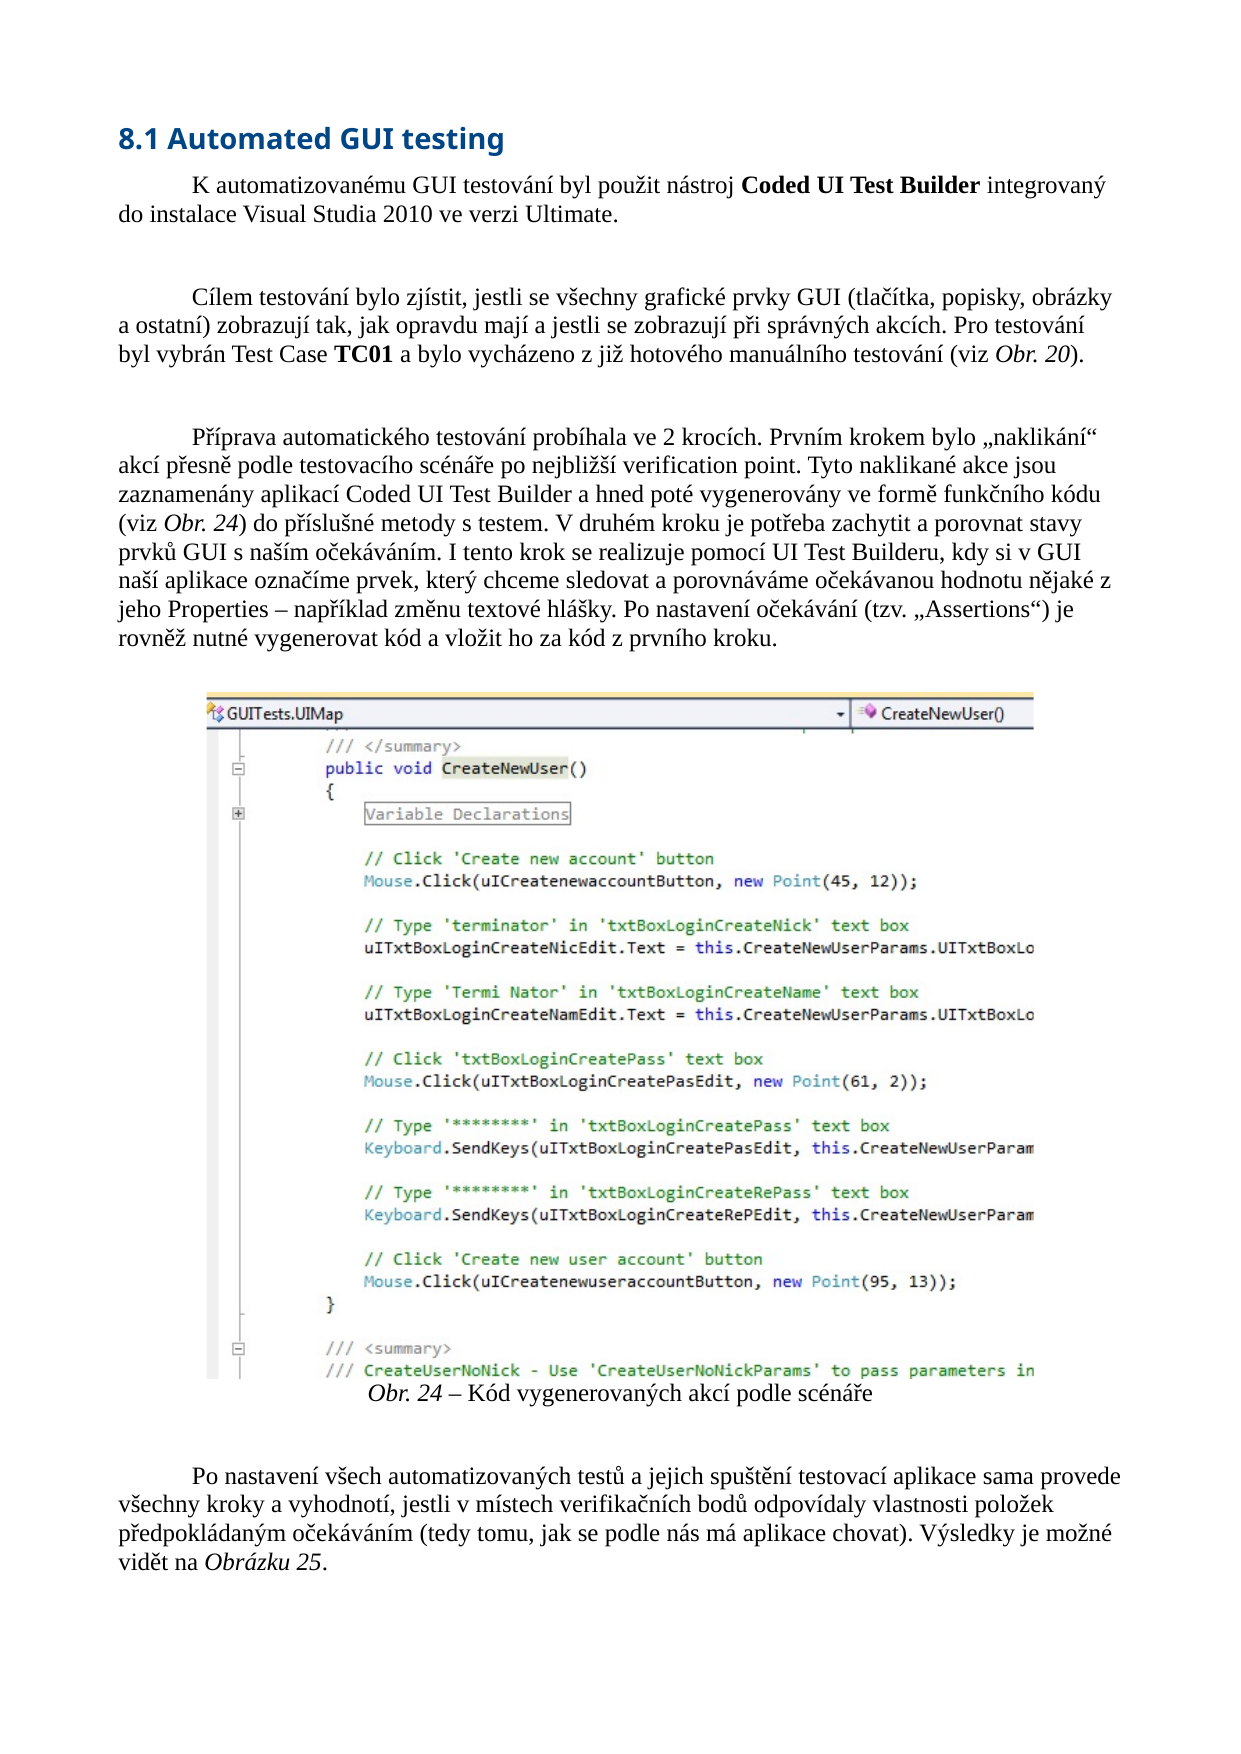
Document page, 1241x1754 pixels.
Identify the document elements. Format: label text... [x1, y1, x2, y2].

text K automatizovanému GUI testování byl použit nástroj Coded UI Test Builder integrovaný do instalace Visual Studia 2010 ve verzi Ultimate. [118, 170, 1122, 228]
text Po nastavení všech automatizovaných testů a jejich spuštění testovací aplikace sama provede všechny kroky a vyhodnotí, jestli v místech verifikačních bodů odpovídaly vlastnosti položek předpokládaným očekáváním (tedy tomu, jak se podle nás má aplikace chovat). Výsledky je možné vidět na Obrázku 25. [118, 1461, 1122, 1576]
picture [206, 692, 1034, 1379]
text Příprava automatického testování probíhala ve 2 krocích. Prvním krokem bylo „naklikání“ akcí přesně podle testovacího scénáře po nejbližší verification point. Tyto naklikané akce jsou zaznamenány aplikací Coded UI Test Builder a hned poté vygenerovány ve formě funkčního kódu (viz Obr. 24) do příslušné metody s testem. V druhém kroku je potřeba zachytit a porovnat stavy prvků GUI s naším očekáváním. I tento krok se realizuje pomocí UI Test Builderu, kdy si v GUI naší aplikace označíme prvek, který chceme sledovat a porovnáváme očekávanou hodnotu nějaké z jeho Properties – například změnu textové hlášky. Po nastavení očekávání (tzv. „Assertions“) je rovněž nutné vygenerovat kód a vložit ho za kód z prvního kroku. [118, 422, 1122, 680]
text Obr. 24 – Kód vygenerovaných akcí podle scénáře [118, 693, 1122, 1407]
subtitle 8.1 Automated GUI testing [118, 118, 1122, 158]
text Cílem testování bylo zjístit, jestli se všechny grafické prvky GUI (tlačítka, popisky, obrázky a ostatní) zobrazují tak, jak opravdu mají a jestli se zobrazují při správných akcích. Pro testování byl vybrán Test Case TC01 a bylo vycházeno z již hotového manuálního testování (viz Obr. 20). [118, 282, 1122, 368]
